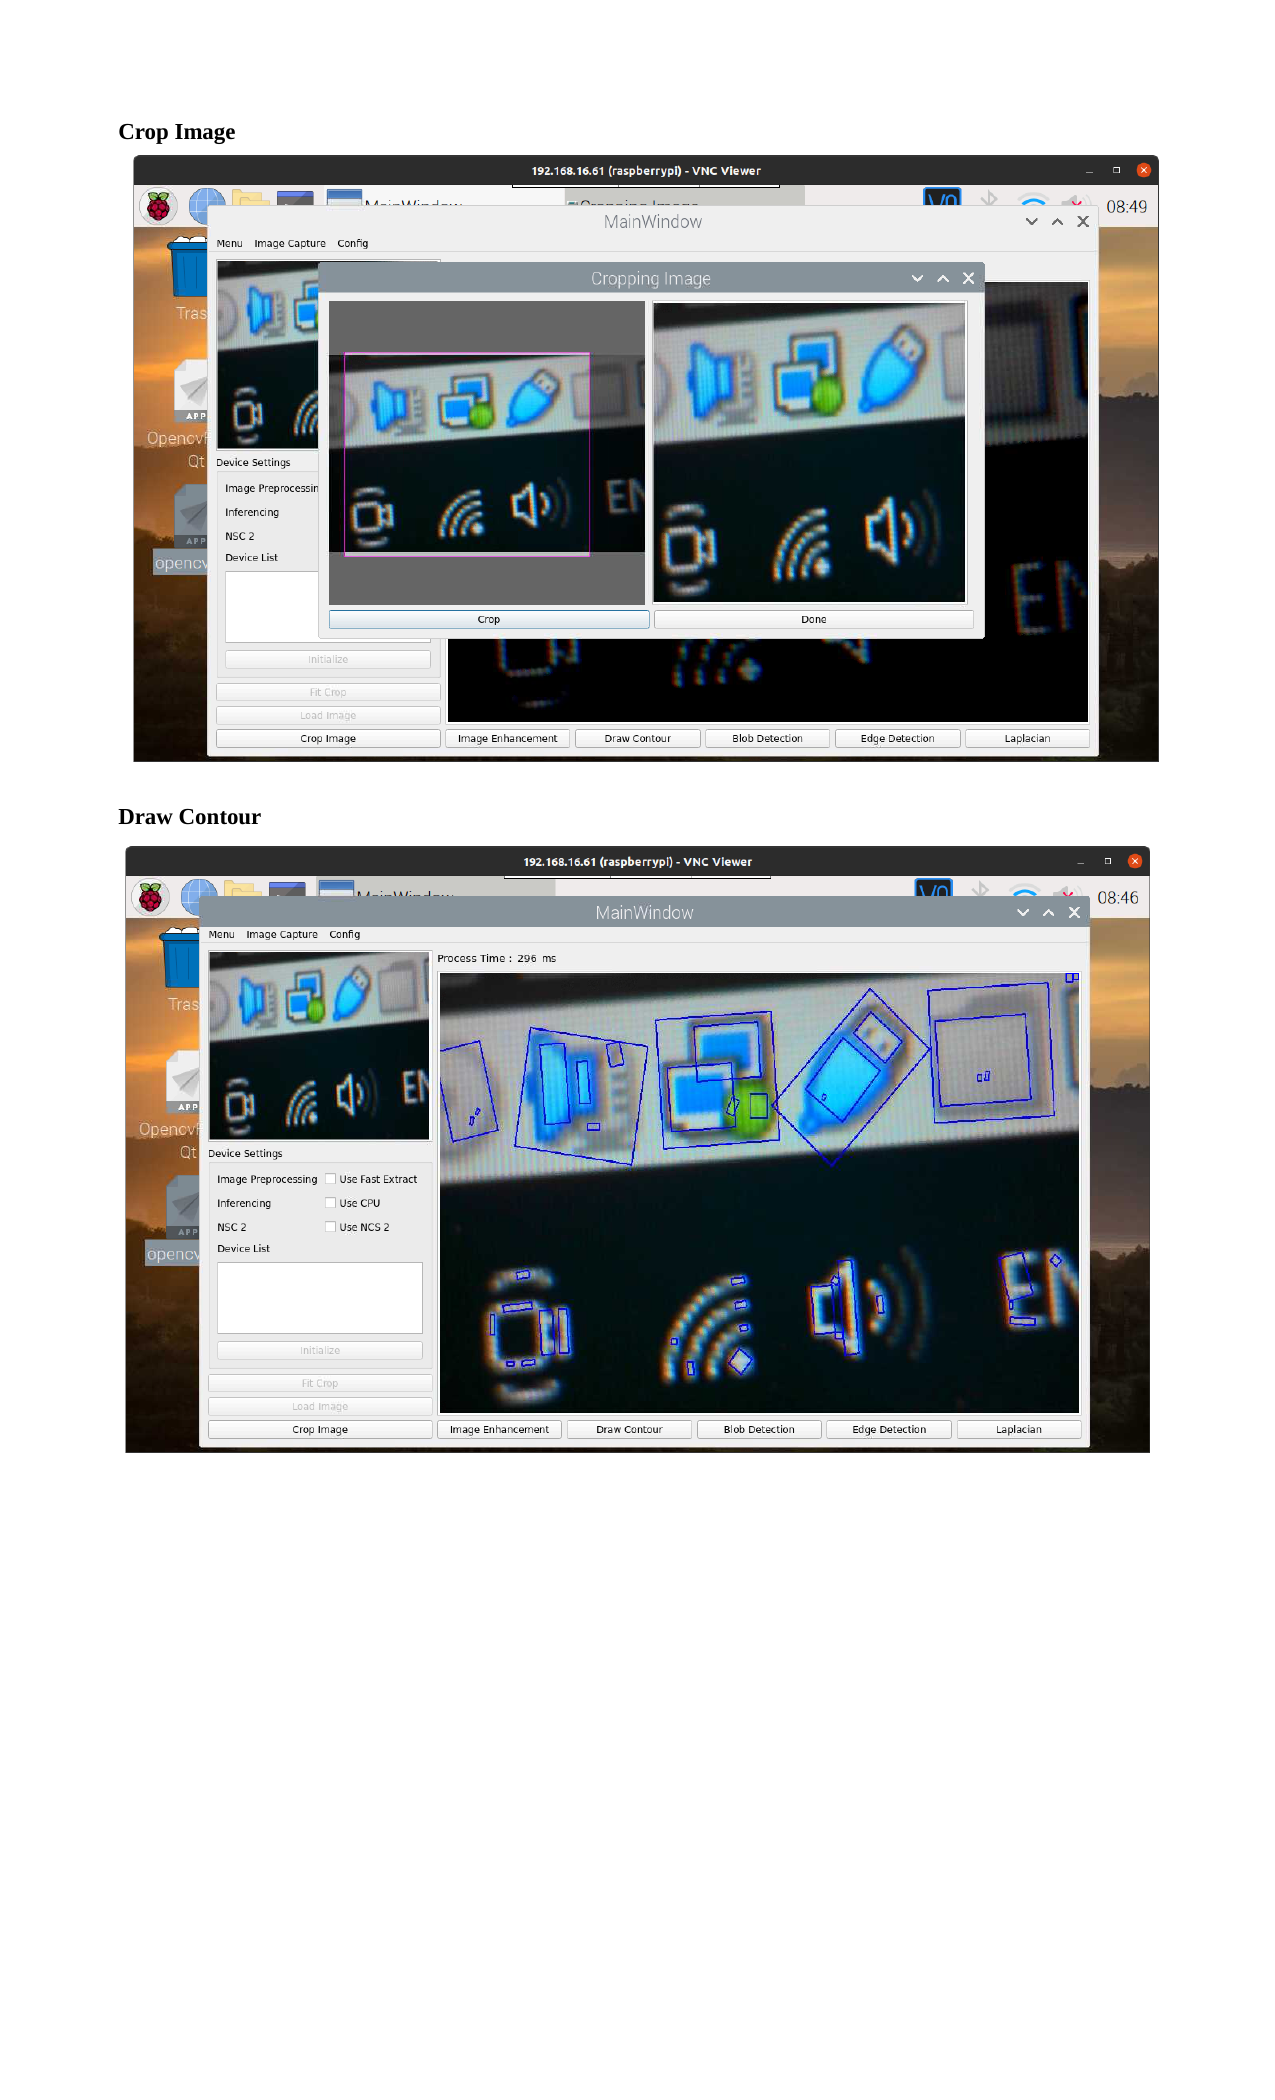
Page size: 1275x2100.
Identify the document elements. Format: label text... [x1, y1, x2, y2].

picture [126, 149, 1166, 769]
text Crop Image [118, 118, 1157, 144]
text Draw Contour [118, 803, 1157, 830]
picture [118, 840, 1157, 1460]
